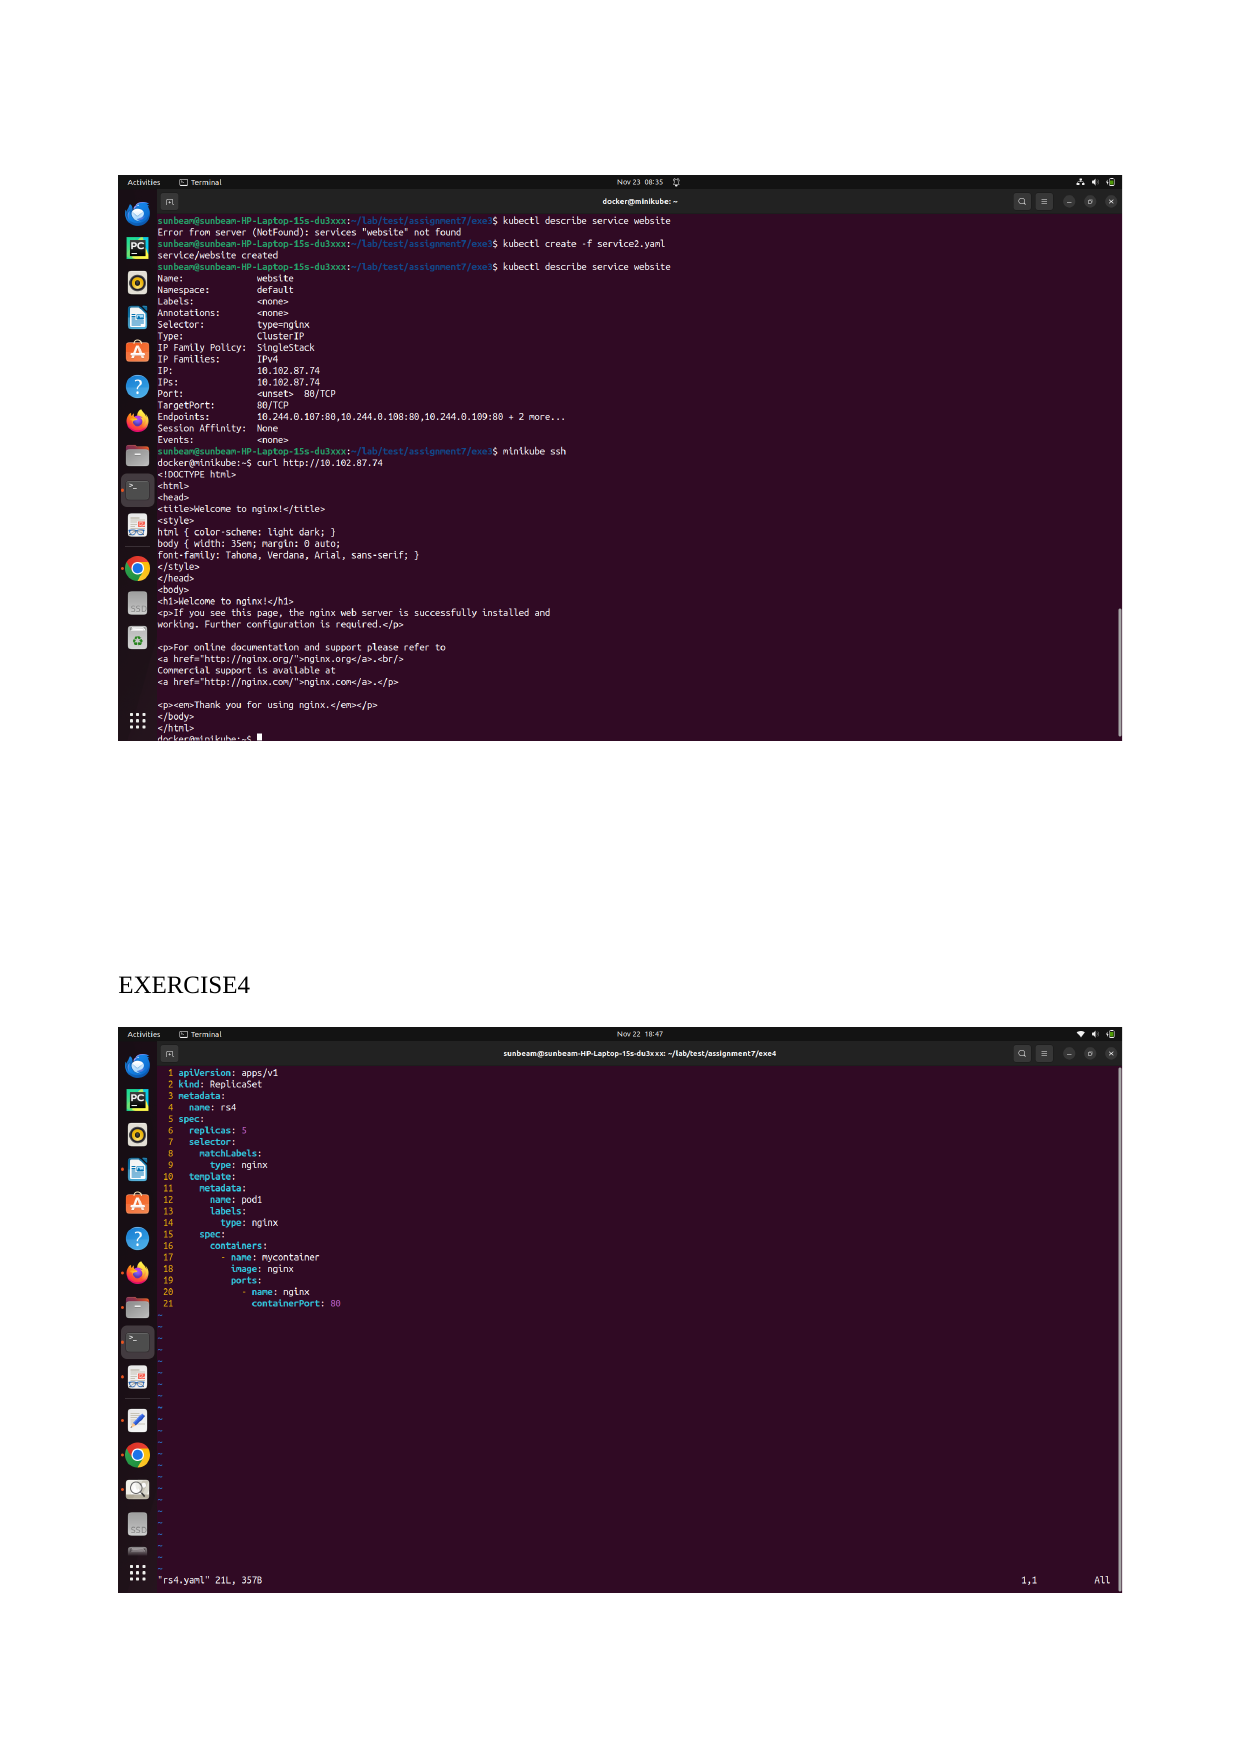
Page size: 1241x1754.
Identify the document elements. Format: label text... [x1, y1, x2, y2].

picture [118, 175, 1123, 741]
text EXERCISE4 [118, 970, 1122, 999]
picture [118, 1027, 1123, 1593]
